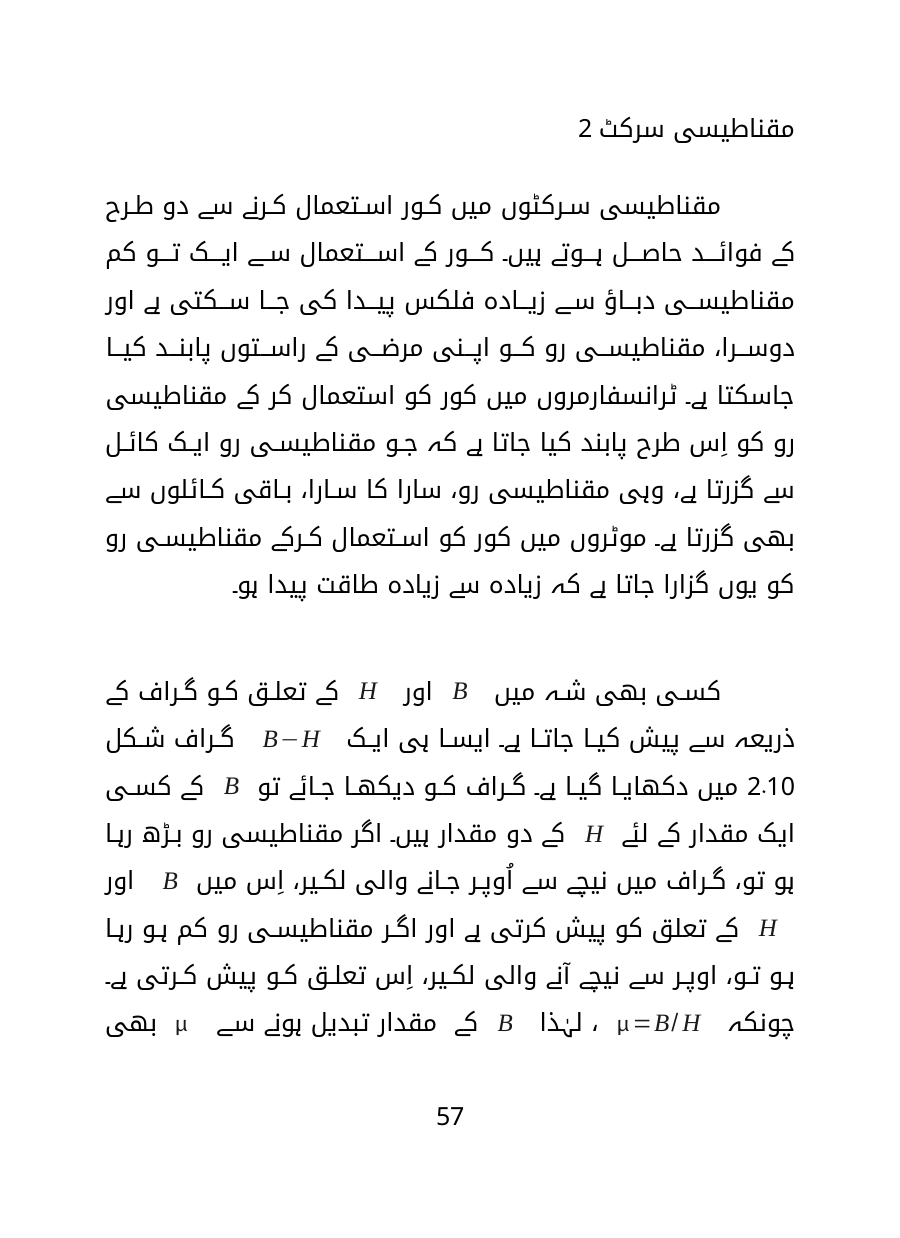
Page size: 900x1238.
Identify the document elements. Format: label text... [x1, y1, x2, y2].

text کسی بھی شہ میں اور کے تعلق کو گراف کے ذریعہ سے پیش کیا جاتا ہے۔ ایسا ہی ایک گراف شکل 2.10 میں دکھایا گیا ہے۔ گراف کو دیکھا جائے توکے کسی ایک مقدار کے لئےکے دو مقدار ہیں۔ اگر مقناطیسی رو بڑھ رہا ہو تو، گراف میں نیچے سے اُوپر جانے والی لکیر، اِس میں اور کے تعلق کو پیش کرتی ہے اور اگر مقناطیسی رو کم ہو رہا ہو تو، اوپر سے نیچے آنے والی لکیر، اِس تعلق کو پیش کرتی ہے۔ چونکہ ، لہٰذا کے مقدار تبدیل ہونے سے بھی تبدیل ہوتا ہے۔ باوجود اِس کے ہم مقناطیسی سرکٹوں میں یہ تصور کرتے ہیں کہ ایک مقررہ ہے۔ یہ تصور کر لینے سے عموماً جواب پر زیادہ اصر نہیں پڑتا۔ [105, 668, 795, 1047]
text مقناطیسی سرکٹوں میں کور استعمال کرنے سے دو طرح کے فوائد حاصل ہوتے ہیں۔ کور کے استعمال سے ایک تو کم مقناطیسی دباؤ سے زیادہ فلکس پیدا کی جا سکتی ہے اور دوسرا، مقناطیسی رو کو اپنی مرضی کے راستوں پابند کیا جاسکتا ہے۔ ٹرانسفارمروں میں کور کو استعمال کر کے مقناطیسی رو کو اِس طرح پابند کیا جاتا ہے کہ جو مقناطیسی رو ایک کائل سے گزرتا ہے، وہی مقناطیسی رو، سارا کا سارا، باقی کائلوں سے بھی گزرتا ہے۔ موٹروں میں کور کو استعمال کرکے مقناطیسی رو کو یوں گزارا جاتا ہے کہ زیادہ سے زیادہ طاقت پیدا ہو۔ [105, 182, 795, 609]
